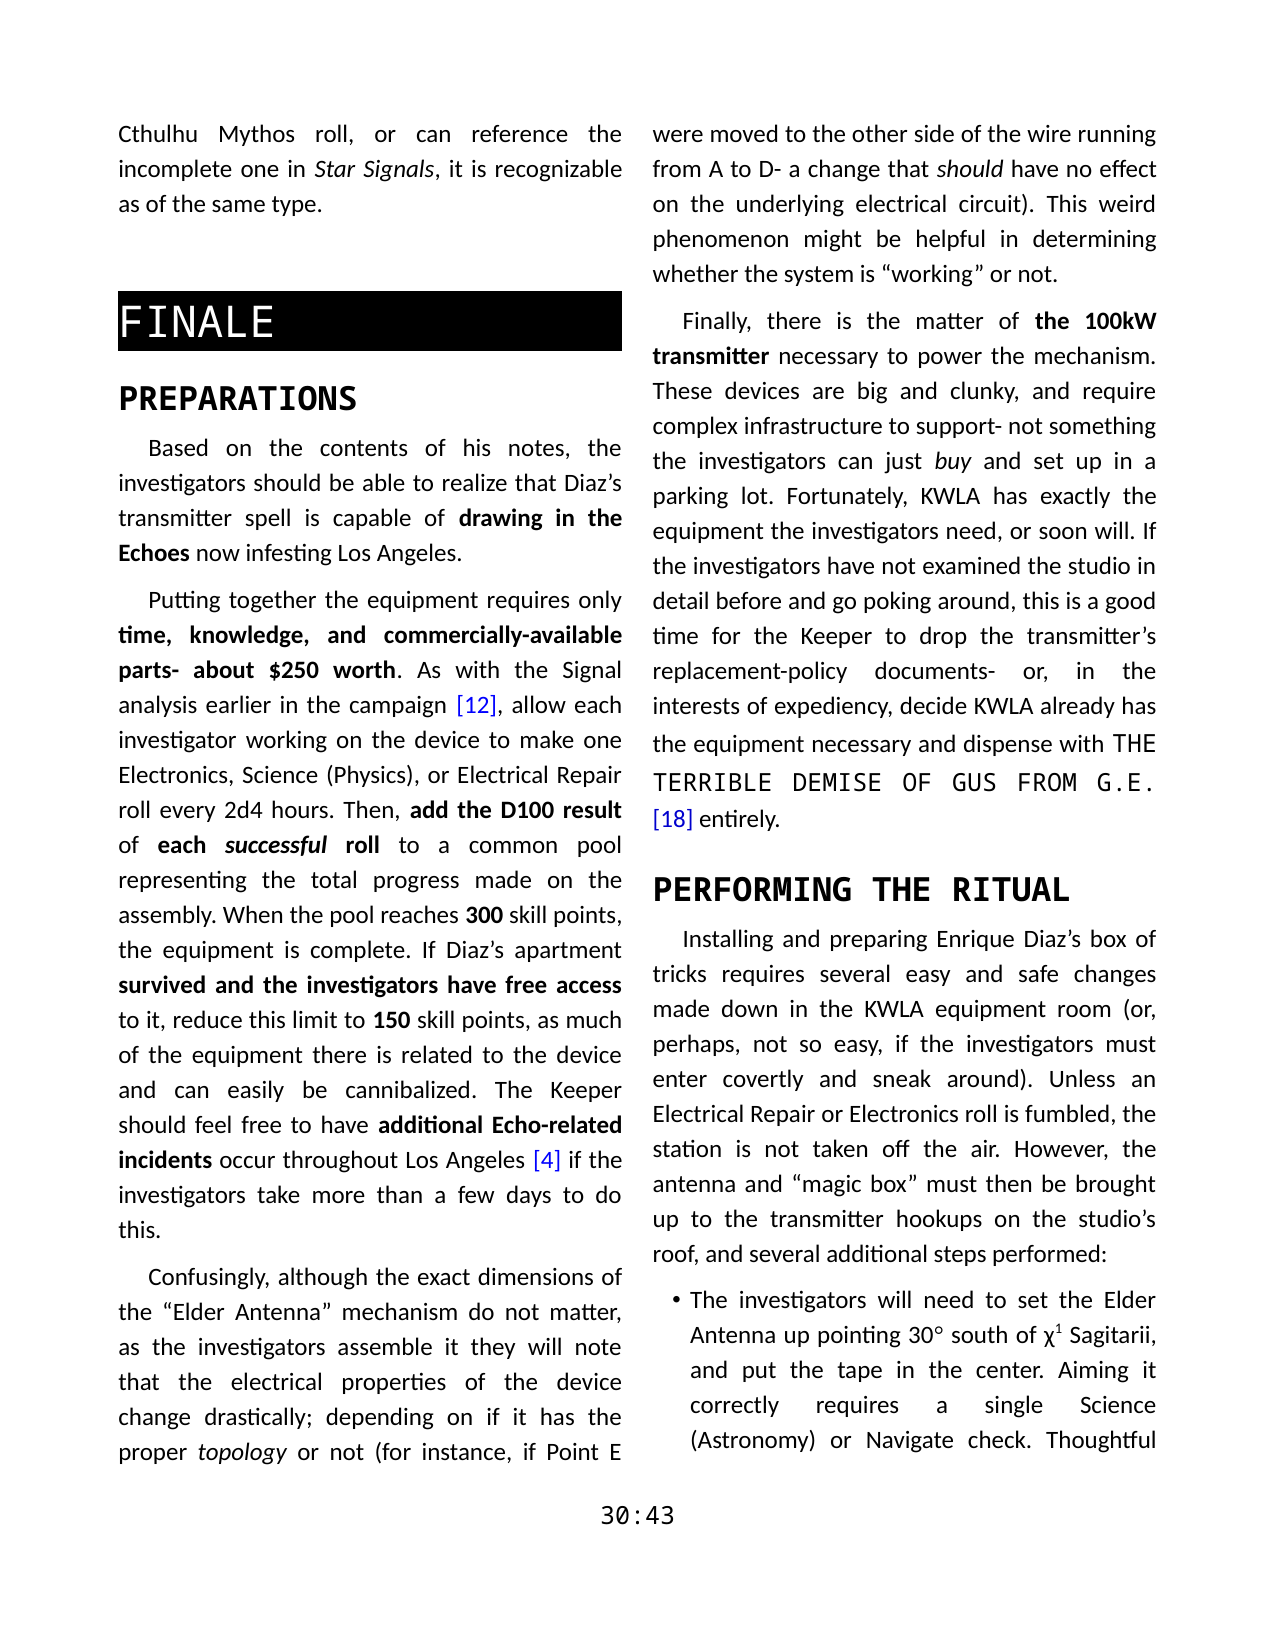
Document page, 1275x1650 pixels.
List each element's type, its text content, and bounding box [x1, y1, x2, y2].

text Based on the contents of his notes, the investigators should be able to realize that Diaz’s transmitter spell is capable of drawing in the Echoes now infesting Los Angeles. [118, 432, 622, 567]
text were moved to the other side of the wire running from A to D- a change that should have no effect on the underlying electrical circuit). This weird phenomenon might be helpful in determining whether the system is “working” or not. [652, 118, 1157, 289]
list The investigators will need to set the Elder Antenna up pointing 30° south of χ1 Sagitarii, and put the tape in the center. Aiming it correctly requires a single Science (Astronomy) or Navigate check. Thoughtful [672, 1285, 1157, 1455]
text Installing and preparing Enrique Diaz’s box of tricks requires several easy and safe changes made down in the KWLA equipment room (or, perhaps, not so easy, if the investigators must enter covertly and sneak around). Unless an Electrical Repair or Electronics roll is fumbled, the station is not taken off the air. However, the antenna and “magic box” must then be brought up to the transmitter hookups on the studio’s roof, and several additional steps performed: [652, 923, 1157, 1268]
text Confusingly, although the exact dimensions of the “Elder Antenna” mechanism do not matter, as the investigators assemble it they will note that the electrical properties of the device change drastically; depending on if it has the proper topology or not (for instance, if Point E [118, 1261, 622, 1466]
subtitle PREPARATIONS [118, 374, 622, 420]
text Putting together the equipment requires only time, knowledge, and commercially-available parts- about $250 worth. As with the Signal analysis earlier in the campaign [8], allow each investigator working on the device to make one Electronics, Science (Physics), or Electrical Repair roll every 2d4 hours. Then, add the D100 result of each successful roll to a common pool representing the total progress made on the assembly. When the pool reaches 300 skill points, the equipment is complete. If Diaz’s apartment survived and the investigators have free access to it, reduce this limit to 150 skill points, as much of the equipment there is related to the device and can easily be cannibalized. The Keeper should feel free to have additional Echo-related incidents occur throughout Los Angeles [4] if the investigators take more than a few days to do this. [118, 584, 622, 1244]
subtitle FINALE [118, 291, 622, 351]
text Cthulhu Mythos roll, or can reference the incomplete one in Star Signals, it is recognizable as of the same type. [118, 118, 622, 219]
subtitle PERFORMING THE RITUAL [652, 865, 1157, 911]
text Finally, there is the matter of the 100kW transmitter necessary to power the mechanism. These devices are big and clunky, and require complex infrastructure to support- not something the investigators can just buy and set up in a parking lot. Fortunately, KWLA has exactly the equipment the investigators need, or soon will. If the investigators have not examined the studio in detail before and go poking around, this is a good time for the Keeper to drop the transmitter’s replacement-policy documents- or, in the interests of expediency, decide KWLA already has the equipment necessary and dispense with THE TERRIBLE DEMISE OF GUS FROM G.E. [15] entirely. [652, 305, 1157, 834]
